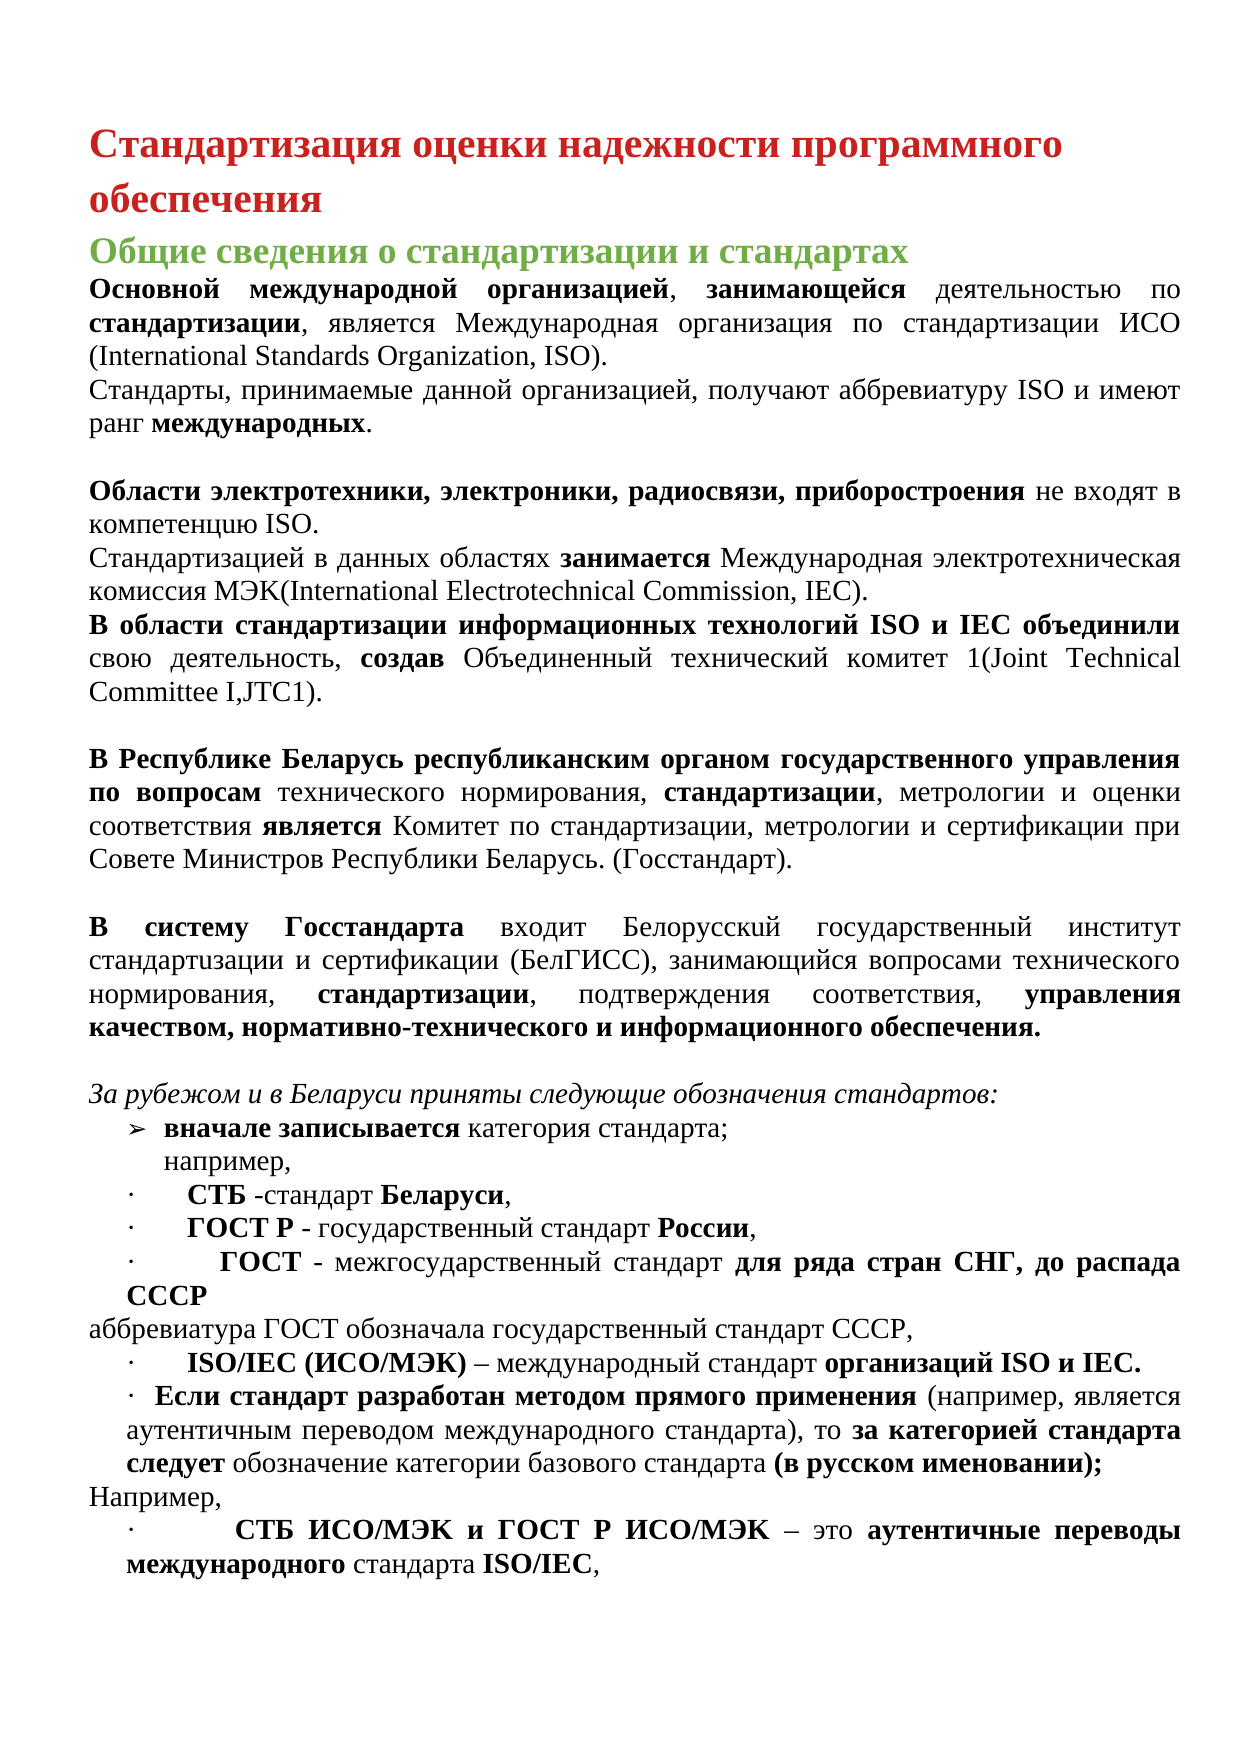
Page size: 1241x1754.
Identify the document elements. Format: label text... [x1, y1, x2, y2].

text Например, [89, 1479, 1181, 1512]
list вначале записывается категория стандарта; [126, 1110, 1181, 1143]
text аббревиатура ГОСТ обозначала государственный стандарт СССР, [89, 1311, 1181, 1345]
text Стандарты, принимаемые данной организацией, получают аббревиатуру ISO и имеют ранг международных. [89, 372, 1181, 439]
text · ГОСТ Р - государственный стандарт России, [126, 1211, 1181, 1244]
text В области стандартизации информационных технологий ISO и IEC объединили свою деятельность, создав Объединенный технический комитет 1(Joint Technical Committee I,JTC1). [89, 607, 1181, 707]
text Области электротехники, электроники, радиосвязи, приборостроения не входят в компетенцuю ISO. [89, 473, 1181, 540]
text Стандартизацией в данных областях занимаeтся Международная электротехническая комиссия MЭK(International Electrotechnical Commission, IEC). [89, 540, 1181, 607]
text · СТБ -стандарт Беларуси, [126, 1177, 1181, 1211]
text · ISO/IEC (ИСО/МЭК) – международный стандарт организаций ISO и IEC. [126, 1345, 1181, 1378]
text · CTБ ИCO/MЭK и ГOCT P ИCO/MЭK – это аутентичные переводы международного стандарта ISO/IEC, [126, 1512, 1181, 1579]
text · ГОСТ - межгосударственный стандарт для ряда стран СНГ, до распада ССCP [126, 1244, 1181, 1311]
text · Eсли стандарт разработан методом прямого применения (например, является аутентичным переводом международного стандарта), то за категорией стандарта следует обозначение категории базового стандарта (в русском именовании); [126, 1378, 1181, 1479]
text Общие сведения о стандартизации и стандартах [89, 228, 1181, 271]
text нaпpимep, [164, 1143, 1181, 1177]
text В систему Госстандарта входит Белopуccкuй госyдapcтвeнный инcтитyт cтандартuзации и cepтификaции (БeлГИСC), занимающийся вопросами технического нормирования, стандартизации, подтверждения соответствия, управления качеством, нормативно-технического и информационного oбеспечения. [89, 909, 1181, 1043]
text Стандартизация оценки надежности программного обеспечения [89, 118, 1181, 221]
text За рубежом и в Беларуси приняты следующие обозначения стандартов: [89, 1076, 1181, 1110]
text Основной международной организацией, занимающейся деятельностью по стандартизации, является Международная организация по стандартизации ИСО (International Standards Organization, ISO). [89, 271, 1181, 372]
text В Республике Беларусь республиканским органом государственного управления по вопросам технического нормирования, стандартизации, метрологии и оценки соответствия является Комитет по стандартизации, метрологии и сертификации при Совете Министров Республики Беларусь. (Госстандарт). [89, 741, 1181, 875]
